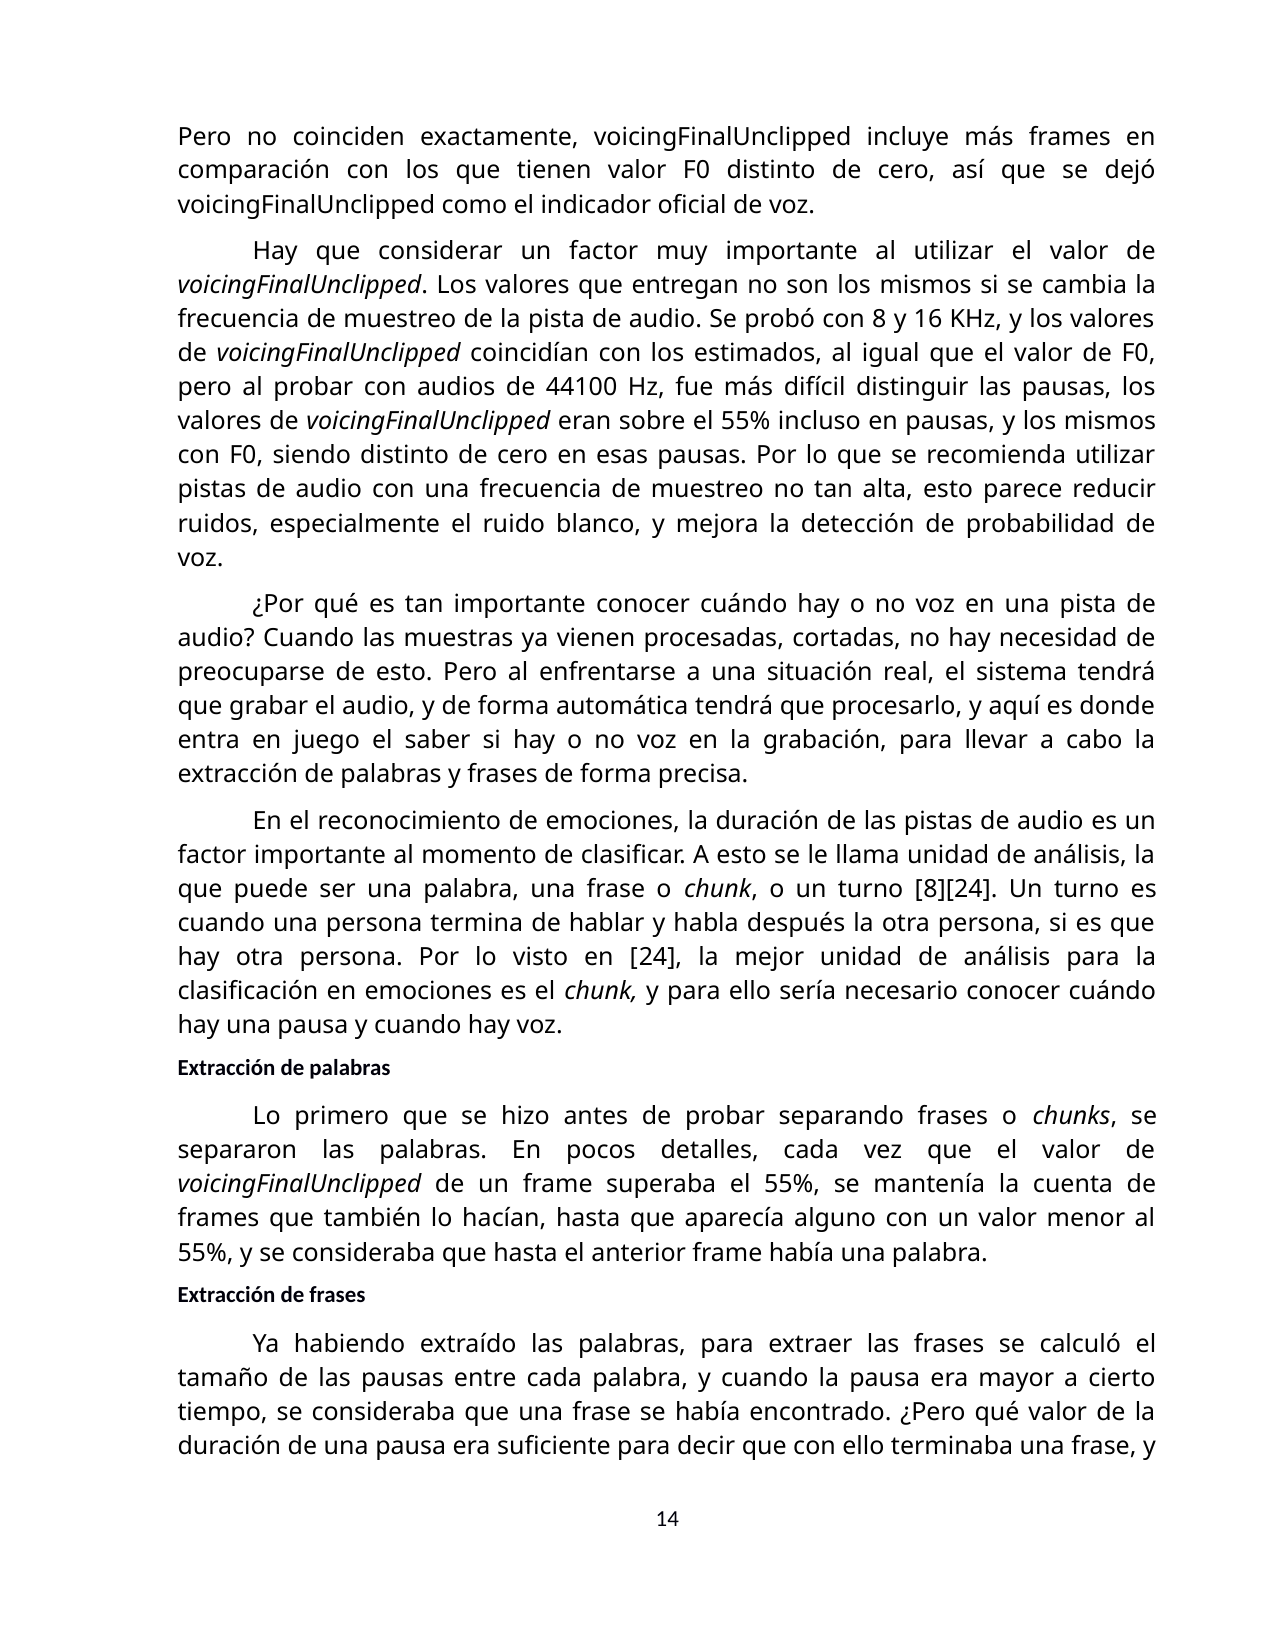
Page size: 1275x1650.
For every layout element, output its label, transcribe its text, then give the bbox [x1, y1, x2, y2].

text En el reconocimiento de emociones, la duración de las pistas de audio es un factor importante al momento de clasificar. A esto se le llama unidad de análisis, la que puede ser una palabra, una frase o chunk, o un turno [8][24]. Un turno es cuando una persona termina de hablar y habla después la otra persona, si es que hay otra persona. Por lo visto en [24], la mejor unidad de análisis para la clasificación en emociones es el chunk, y para ello sería necesario conocer cuándo hay una pausa y cuando hay voz. [177, 802, 1157, 1041]
text ¿Por qué es tan importante conocer cuándo hay o no voz en una pista de audio? Cuando las muestras ya vienen procesadas, cortadas, no hay necesidad de preocuparse de esto. Pero al enfrentarse a una situación real, el sistema tendrá que grabar el audio, y de forma automática tendrá que procesarlo, y aquí es donde entra en juego el saber si hay o no voz en la grabación, para llevar a cabo la extracción de palabras y frases de forma precisa. [177, 586, 1157, 790]
subtitle Extracción de frases [177, 1281, 1157, 1309]
text Ya habiendo extraído las palabras, para extraer las frases se calculó el tamaño de las pausas entre cada palabra, y cuando la pausa era mayor a cierto tiempo, se consideraba que una frase se había encontrado. ¿Pero qué valor de la duración de una pausa era suficiente para decir que con ello terminaba una frase, y [177, 1325, 1157, 1461]
text Lo primero que se hizo antes de probar separando frases o chunks, se separaron las palabras. En pocos detalles, cada vez que el valor de voicingFinalUnclipped de un frame superaba el 55%, se mantenía la cuenta de frames que también lo hacían, hasta que aparecía alguno con un valor menor al 55%, y se consideraba que hasta el anterior frame había una palabra. [177, 1098, 1157, 1268]
text Pero no coinciden exactamente, voicingFinalUnclipped incluye más frames en comparación con los que tienen valor F0 distinto de cero, así que se dejó voicingFinalUnclipped como el indicador oficial de voz. [177, 118, 1157, 220]
subtitle Extracción de palabras [177, 1053, 1157, 1081]
text Hay que considerar un factor muy importante al utilizar el valor de voicingFinalUnclipped. Los valores que entregan no son los mismos si se cambia la frecuencia de muestreo de la pista de audio. Se probó con 8 y 16 KHz, y los valores de voicingFinalUnclipped coincidían con los estimados, al igual que el valor de F0, pero al probar con audios de 44100 Hz, fue más difícil distinguir las pausas, los valores de voicingFinalUnclipped eran sobre el 55% incluso en pausas, y los mismos con F0, siendo distinto de cero en esas pausas. Por lo que se recomienda utilizar pistas de audio con una frecuencia de muestreo no tan alta, esto parece reducir ruidos, especialmente el ruido blanco, y mejora la detección de probabilidad de voz. [177, 233, 1157, 573]
